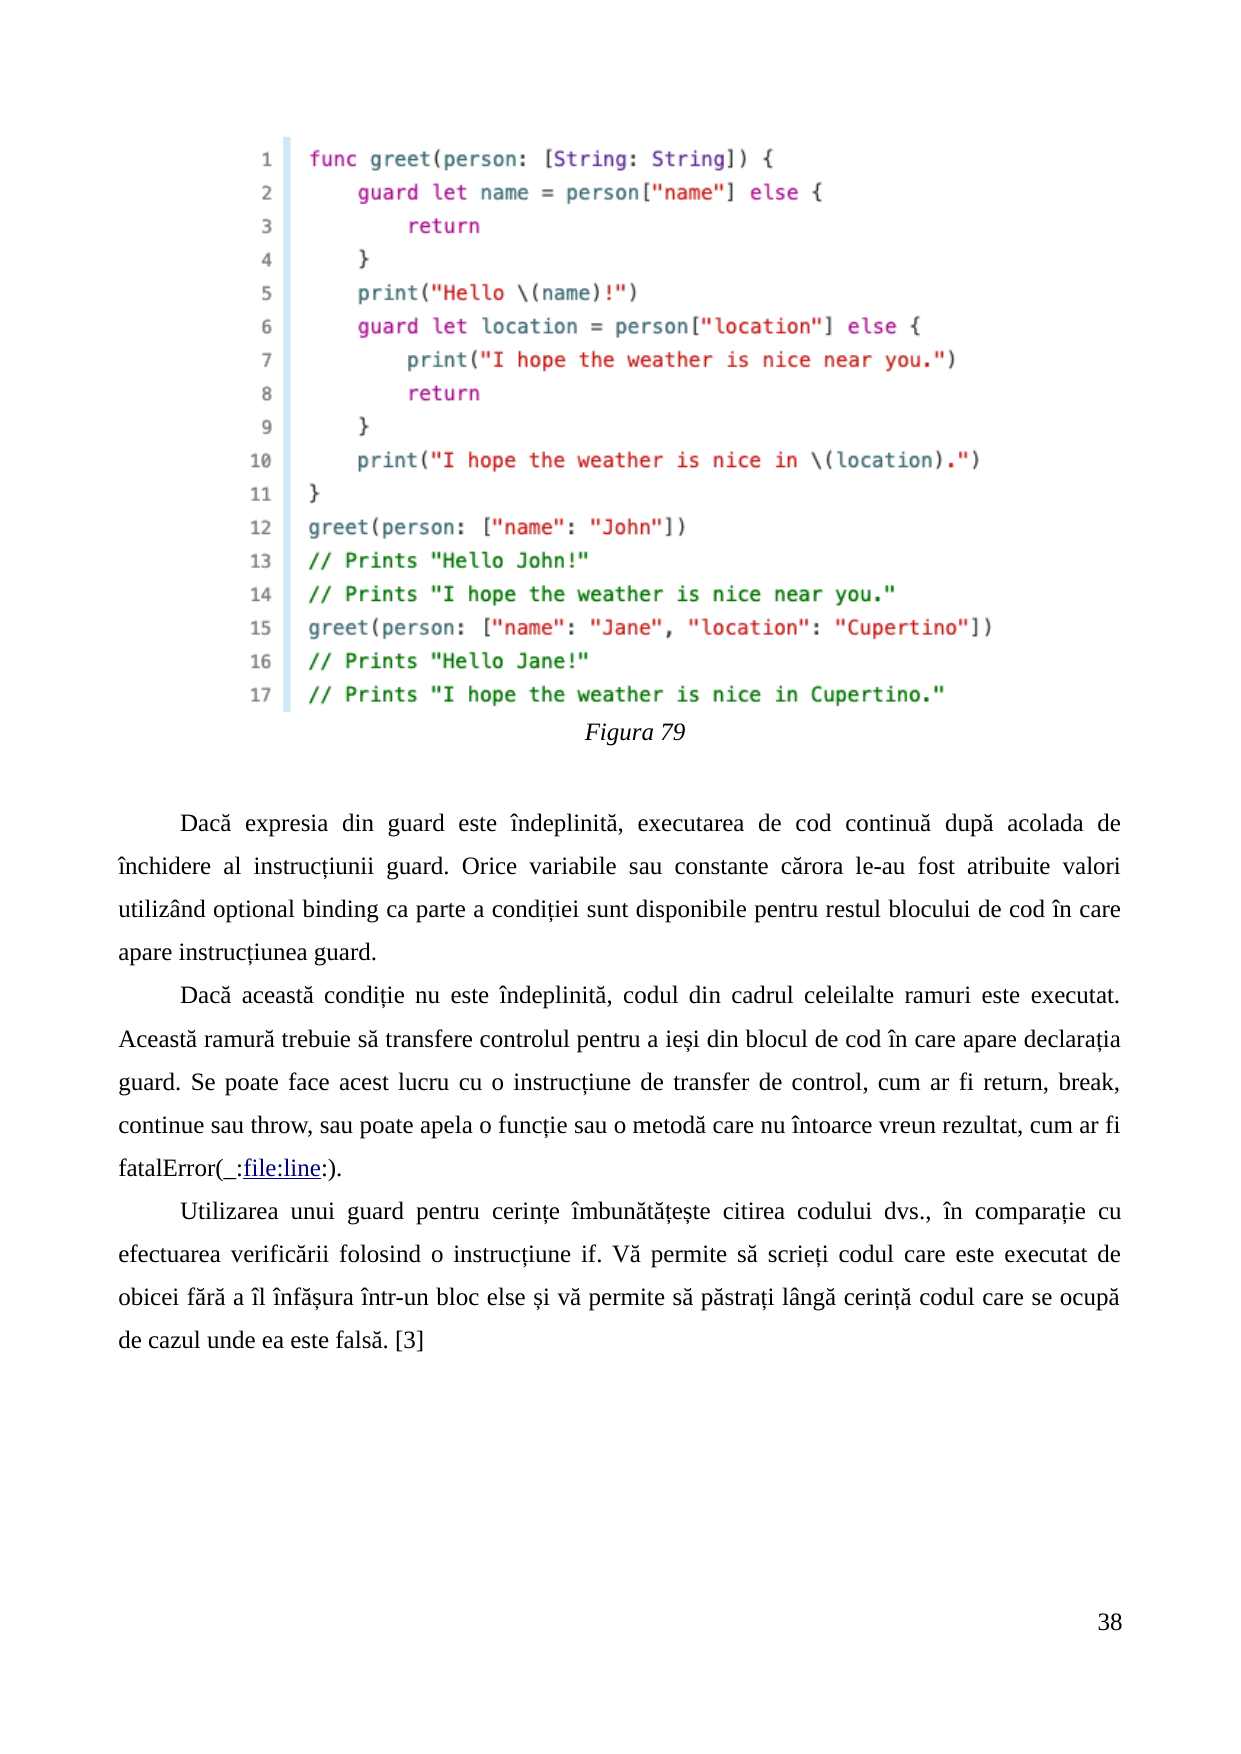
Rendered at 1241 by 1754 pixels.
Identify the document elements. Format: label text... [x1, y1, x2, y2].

text Dacă această condiție nu este îndeplinită, codul din cadrul celeilalte ramuri este executat. Această ramură trebuie să transfere controlul pentru a ieși din blocul de cod în care apare declarația guard. Se poate face acest lucru cu o instrucțiune de transfer de control, cum ar fi return, break, continue sau throw, sau poate apela o funcție sau o metodă care nu întoarce vreun rezultat, cum ar fi fatalError(_:file:line:). [118, 981, 1122, 1182]
picture [247, 127, 1022, 712]
text Utilizarea unui guard pentru cerințe îmbunătățește citirea codului dvs., în comparație cu efectuarea verificării folosind o instrucțiune if. Vă permite să scrieți codul care este executat de obicei fără a îl înfășura într-un bloc else și vă permite să păstrați lângă cerință codul care se ocupă de cazul unde ea este falsă. [3] [118, 1196, 1122, 1354]
text Dacă expresia din guard este îndeplinită, executarea de cod continuă după acolada de închidere al instrucțiunii guard. Orice variabile sau constante cărora le-au fost atribuite valori utilizând optional binding ca parte a condiției sunt disponibile pentru restul blocului de cod în care apare instrucțiunea guard. [118, 808, 1122, 966]
text Figura 79 [247, 712, 1022, 746]
